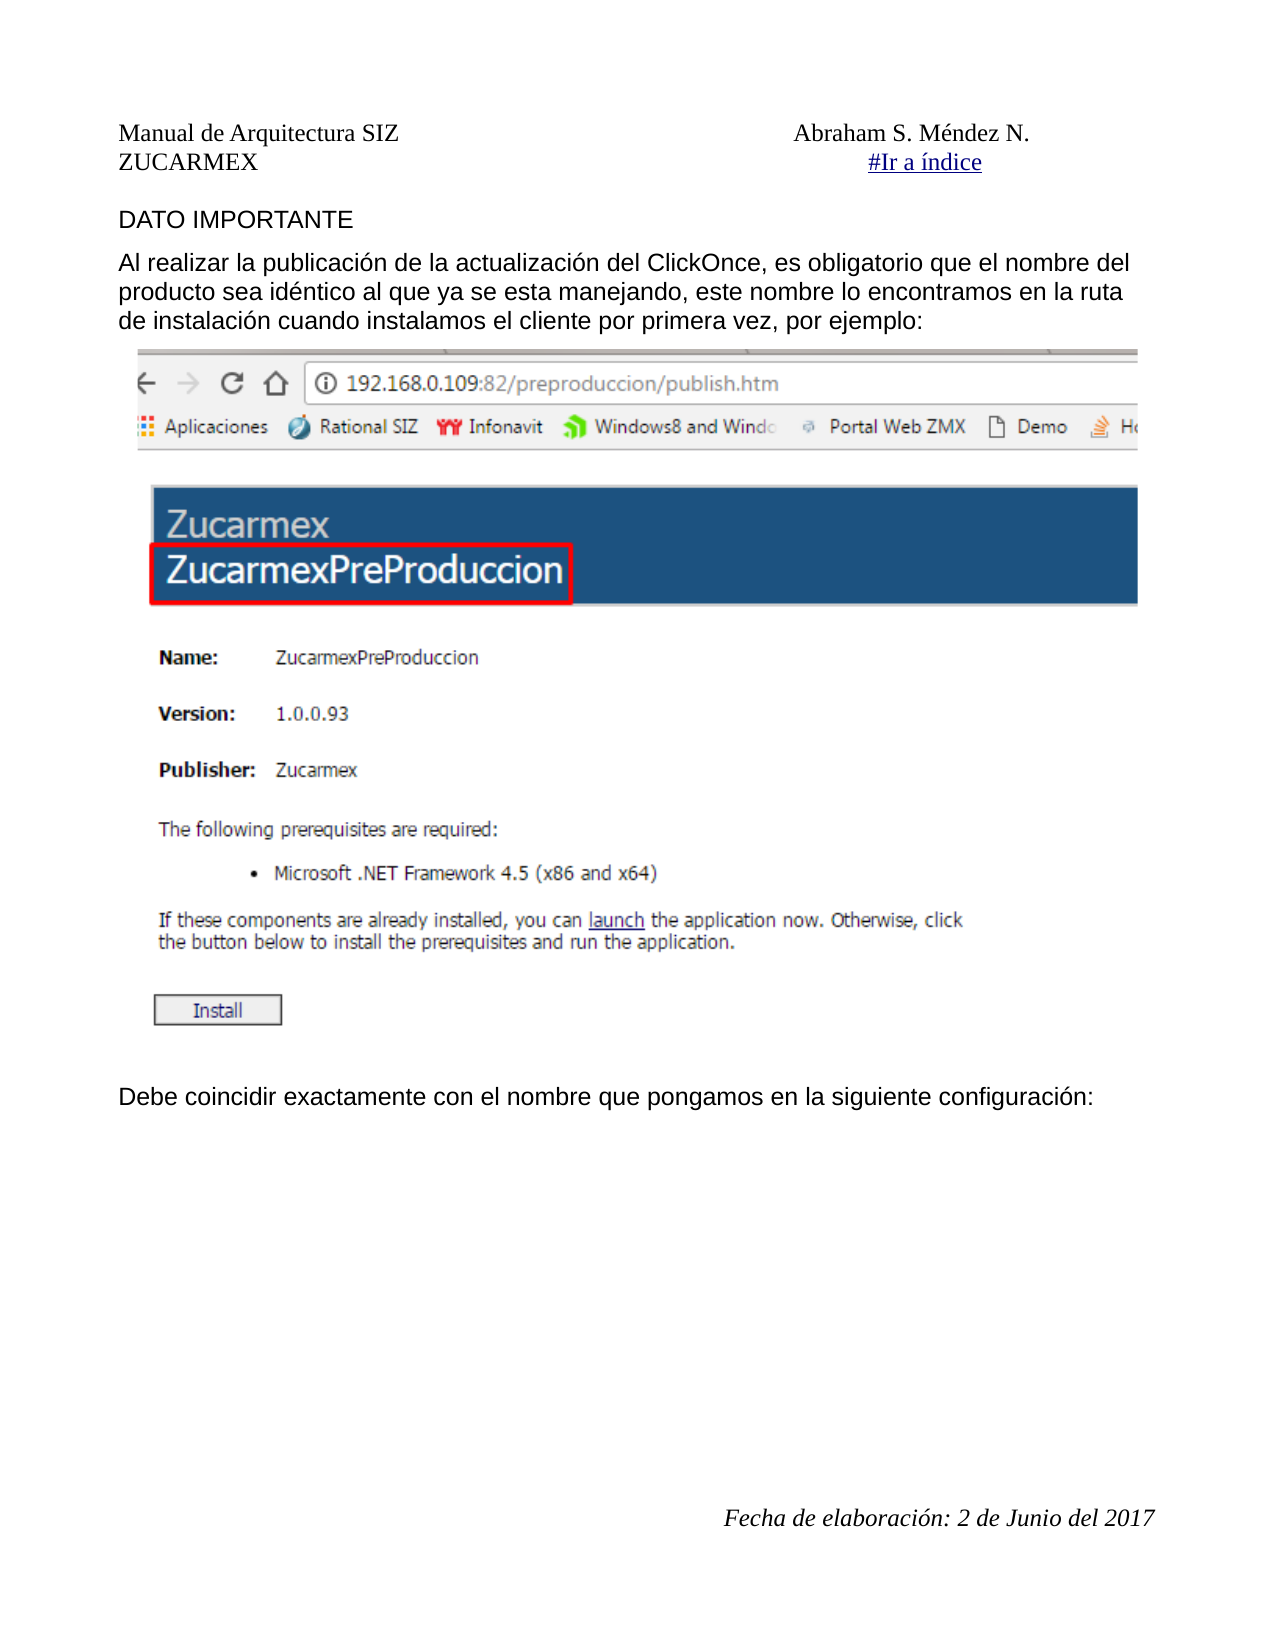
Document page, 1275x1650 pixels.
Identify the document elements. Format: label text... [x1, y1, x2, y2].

text DATO IMPORTANTE [118, 205, 1157, 234]
text Al realizar la publicación de la actualización del ClickOnce, es obligatorio que el nombre del producto sea idéntico al que ya se esta manejando, este nombre lo encontramos en la ruta de instalación cuando instalamos el cliente por primera vez, por ejemplo: [118, 248, 1157, 335]
text Debe coincidir exactamente con el nombre que pongamos en la siguiente configuración: [118, 349, 1157, 1111]
picture [137, 349, 1138, 1082]
